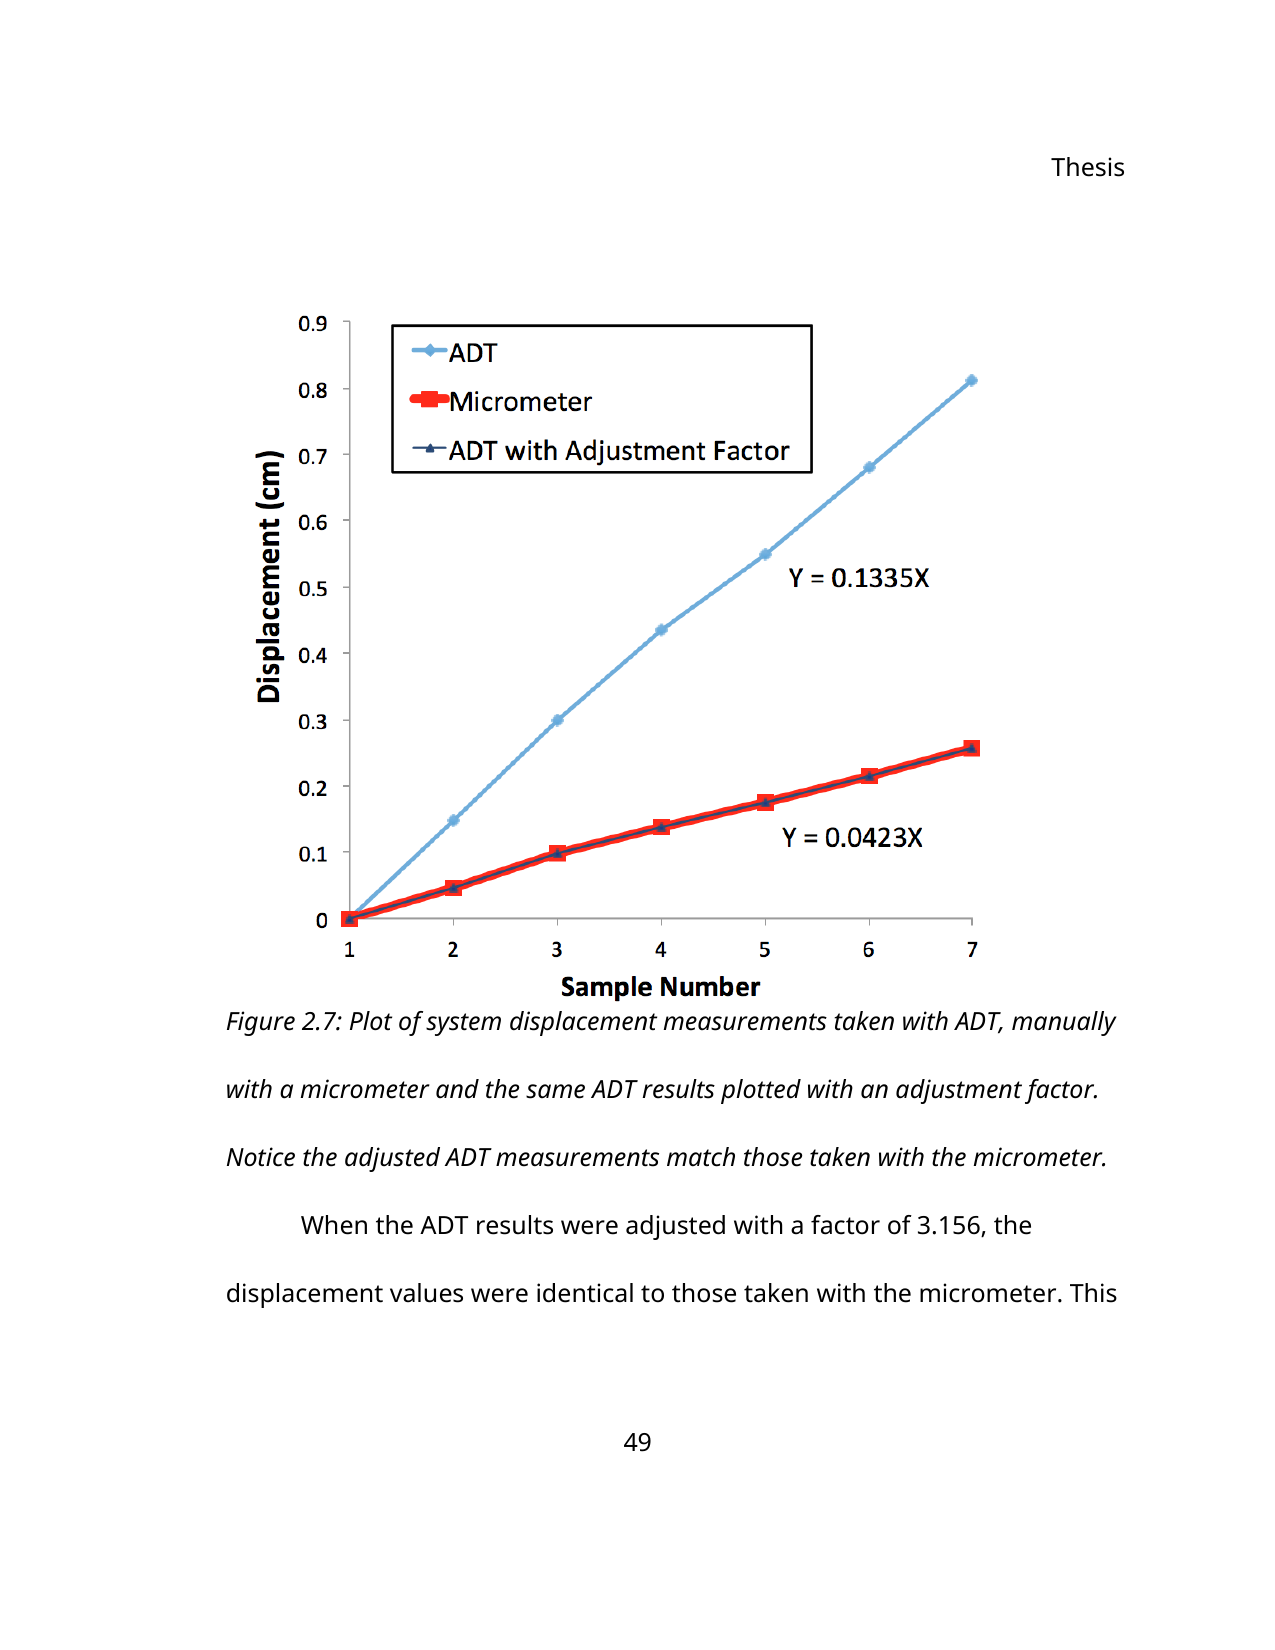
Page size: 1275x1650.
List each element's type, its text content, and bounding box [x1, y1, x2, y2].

text Figure 2.7: Plot of system displacement measurements taken with ADT, manually with a micrometer and the same ADT results plotted with an adjustment factor. Notice the adjusted ADT measurements match those taken with the micrometer. [224, 1004, 1125, 1174]
text When the ADT results were adjusted with a factor of 3.156, the displacement values were identical to those taken with the micrometer. This [224, 1208, 1125, 1310]
picture [232, 225, 1043, 1004]
